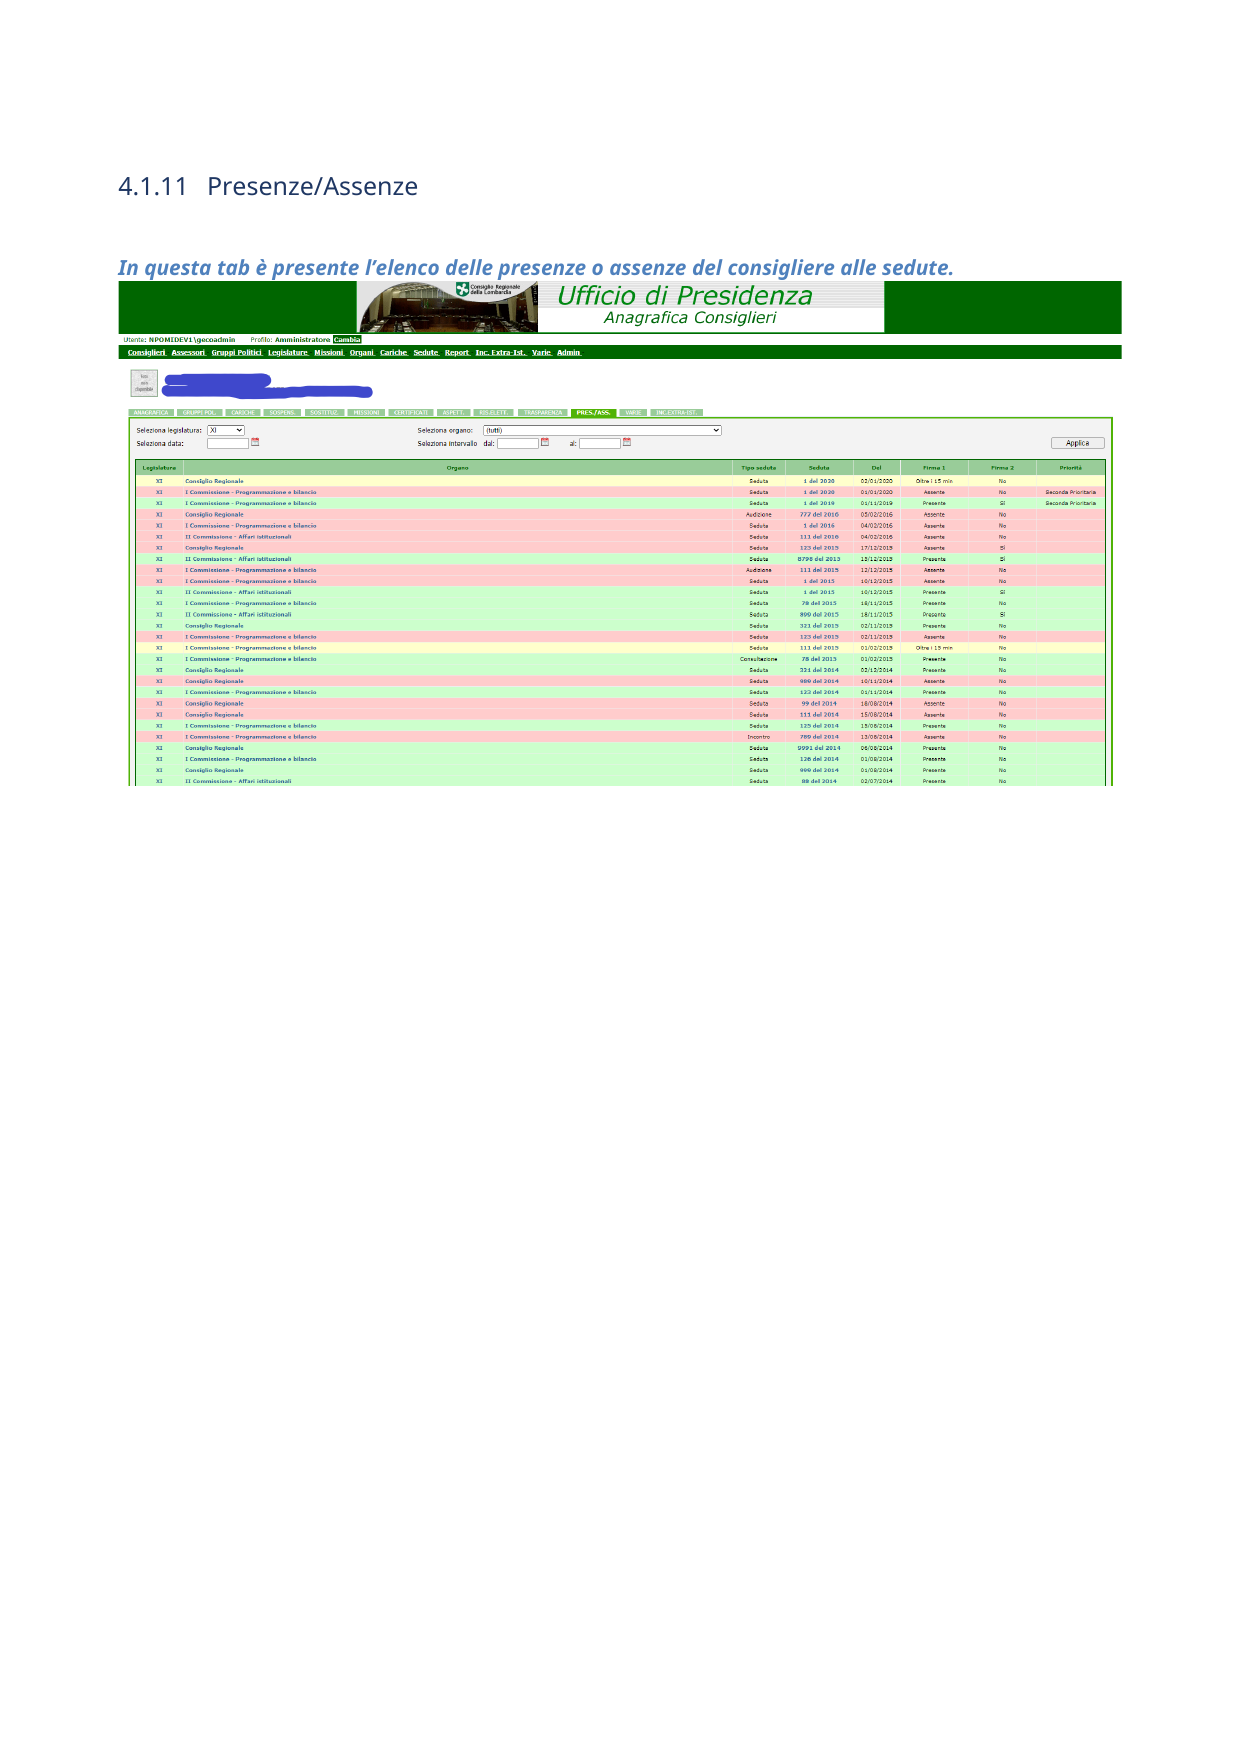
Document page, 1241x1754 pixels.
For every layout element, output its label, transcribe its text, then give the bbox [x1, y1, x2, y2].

list Presenze/Assenze [118, 168, 1122, 202]
text In questa tab è presente l’elenco delle presenze o assenze del consigliere alle sedute. [118, 253, 1122, 281]
